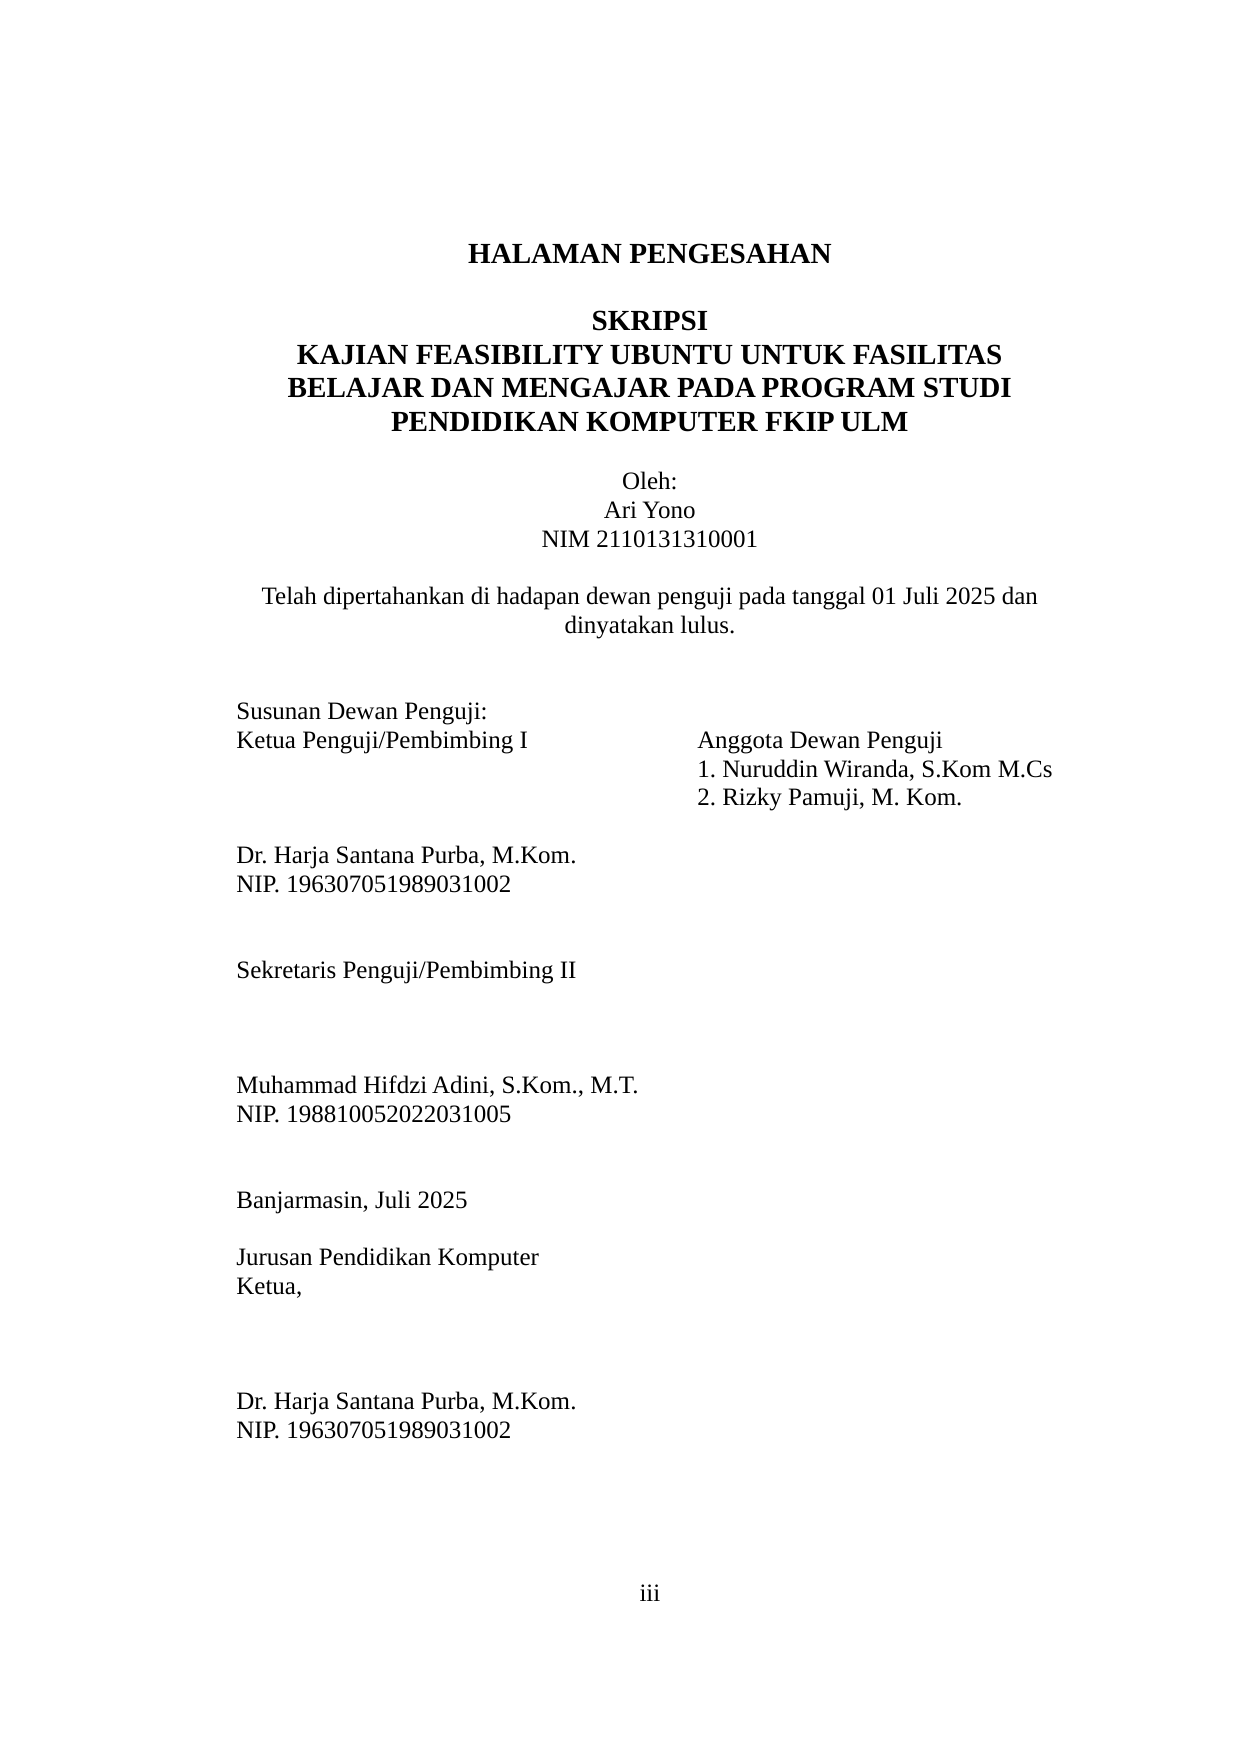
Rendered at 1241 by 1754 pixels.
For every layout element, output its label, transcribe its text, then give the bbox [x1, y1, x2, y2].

table_cell [697, 840, 1063, 869]
text SKRIPSI [236, 303, 1063, 337]
table_cell [236, 1358, 643, 1386]
text NIM 2110131310001 [236, 524, 1063, 552]
table_cell [697, 984, 1063, 1012]
table_cell [697, 1041, 1063, 1070]
table_cell [697, 1415, 1063, 1444]
table_cell Ketua, [236, 1271, 643, 1300]
table_cell [644, 725, 697, 754]
table_cell [697, 1243, 1063, 1271]
table_cell [644, 1243, 697, 1271]
table_cell [644, 1271, 697, 1300]
table_cell [697, 1070, 1063, 1099]
text Telah dipertahankan di hadapan dewan penguji pada tanggal 01 Juli 2025 dan dinyatakan lulus. [236, 581, 1063, 639]
table_cell [644, 1041, 697, 1070]
table_cell Ketua Penguji/Pembimbing I [236, 725, 643, 754]
table_cell [644, 1358, 697, 1386]
table_cell NIP. 196307051989031002 [236, 1415, 643, 1444]
table_cell [697, 1185, 1063, 1214]
table_cell [697, 1358, 1063, 1386]
table_cell Dr. Harja Santana Purba, M.Kom. [236, 1386, 643, 1415]
table_cell [697, 955, 1063, 984]
table_cell [644, 1415, 697, 1444]
table_header [644, 696, 697, 725]
table_header Susunan Dewan Penguji: [236, 696, 643, 725]
table_cell Banjarmasin, Juli 2025 [236, 1185, 643, 1214]
table_cell [644, 926, 697, 955]
table_cell [644, 1185, 697, 1214]
table_cell [697, 1128, 1063, 1156]
table_cell [236, 783, 643, 811]
table_cell [236, 1156, 643, 1185]
table_cell [697, 1473, 1063, 1501]
table_cell [697, 1444, 1063, 1472]
table_cell [697, 811, 1063, 840]
text Oleh: [236, 466, 1063, 495]
table_cell [644, 811, 697, 840]
table_cell [697, 1271, 1063, 1300]
table_cell [644, 754, 697, 782]
table_cell [644, 1128, 697, 1156]
table_cell [236, 926, 643, 955]
table_cell [697, 1013, 1063, 1041]
table_cell [644, 869, 697, 897]
table_cell [236, 1128, 643, 1156]
table_cell [697, 1214, 1063, 1242]
table_cell [236, 898, 643, 926]
table_cell 2. Rizky Pamuji, M. Kom. [697, 783, 1063, 811]
text KAJIAN FEASIBILITY UBUNTU untuk fasilitas belajar dan mengajar pada PROGRAM STUDI PENDIDIKAN KOMPUTER FKIP ULM [236, 337, 1063, 437]
table_cell 1. Nuruddin Wiranda, S.Kom M.Cs [697, 754, 1063, 782]
table_cell [644, 1214, 697, 1242]
table_cell NIP. 198810052022031005 [236, 1099, 643, 1127]
table_cell [236, 754, 643, 782]
table_cell [697, 926, 1063, 955]
table_cell [644, 984, 697, 1012]
table_cell [236, 984, 643, 1012]
table_cell [644, 955, 697, 984]
table_cell [644, 1156, 697, 1185]
table_cell Muhammad Hifdzi Adini, S.Kom., M.T. [236, 1070, 643, 1099]
table_cell [236, 811, 643, 840]
table_cell [236, 1300, 643, 1329]
table_cell [697, 1300, 1063, 1329]
table_cell [236, 1041, 643, 1070]
table_cell [644, 1473, 697, 1501]
table_cell NIP. 196307051989031002 [236, 869, 643, 897]
table_cell [644, 1070, 697, 1099]
table_cell [697, 869, 1063, 897]
table_cell [236, 1473, 643, 1501]
table_cell [644, 783, 697, 811]
text Ari Yono [236, 495, 1063, 524]
table_cell [697, 1386, 1063, 1415]
table_cell [644, 1013, 697, 1041]
subtitle HALAMAN PENGESAHAN [236, 236, 1063, 270]
table_cell [236, 1329, 643, 1357]
table_cell [644, 1329, 697, 1357]
table_cell [644, 898, 697, 926]
table_cell [236, 1444, 643, 1472]
table_cell Sekretaris Penguji/Pembimbing II [236, 955, 643, 984]
table_cell [236, 1214, 643, 1242]
table_cell Anggota Dewan Penguji [697, 725, 1063, 754]
table_cell [644, 1300, 697, 1329]
table_cell Jurusan Pendidikan Komputer [236, 1243, 643, 1271]
table_cell [644, 1386, 697, 1415]
table_cell [697, 1099, 1063, 1127]
table_cell [697, 1156, 1063, 1185]
table_cell [236, 1013, 643, 1041]
table_cell [697, 898, 1063, 926]
table_header [697, 696, 1063, 725]
table_cell Dr. Harja Santana Purba, M.Kom. [236, 840, 643, 869]
table_cell [644, 1444, 697, 1472]
table_cell [697, 1329, 1063, 1357]
table_cell [644, 840, 697, 869]
table_cell [644, 1099, 697, 1127]
